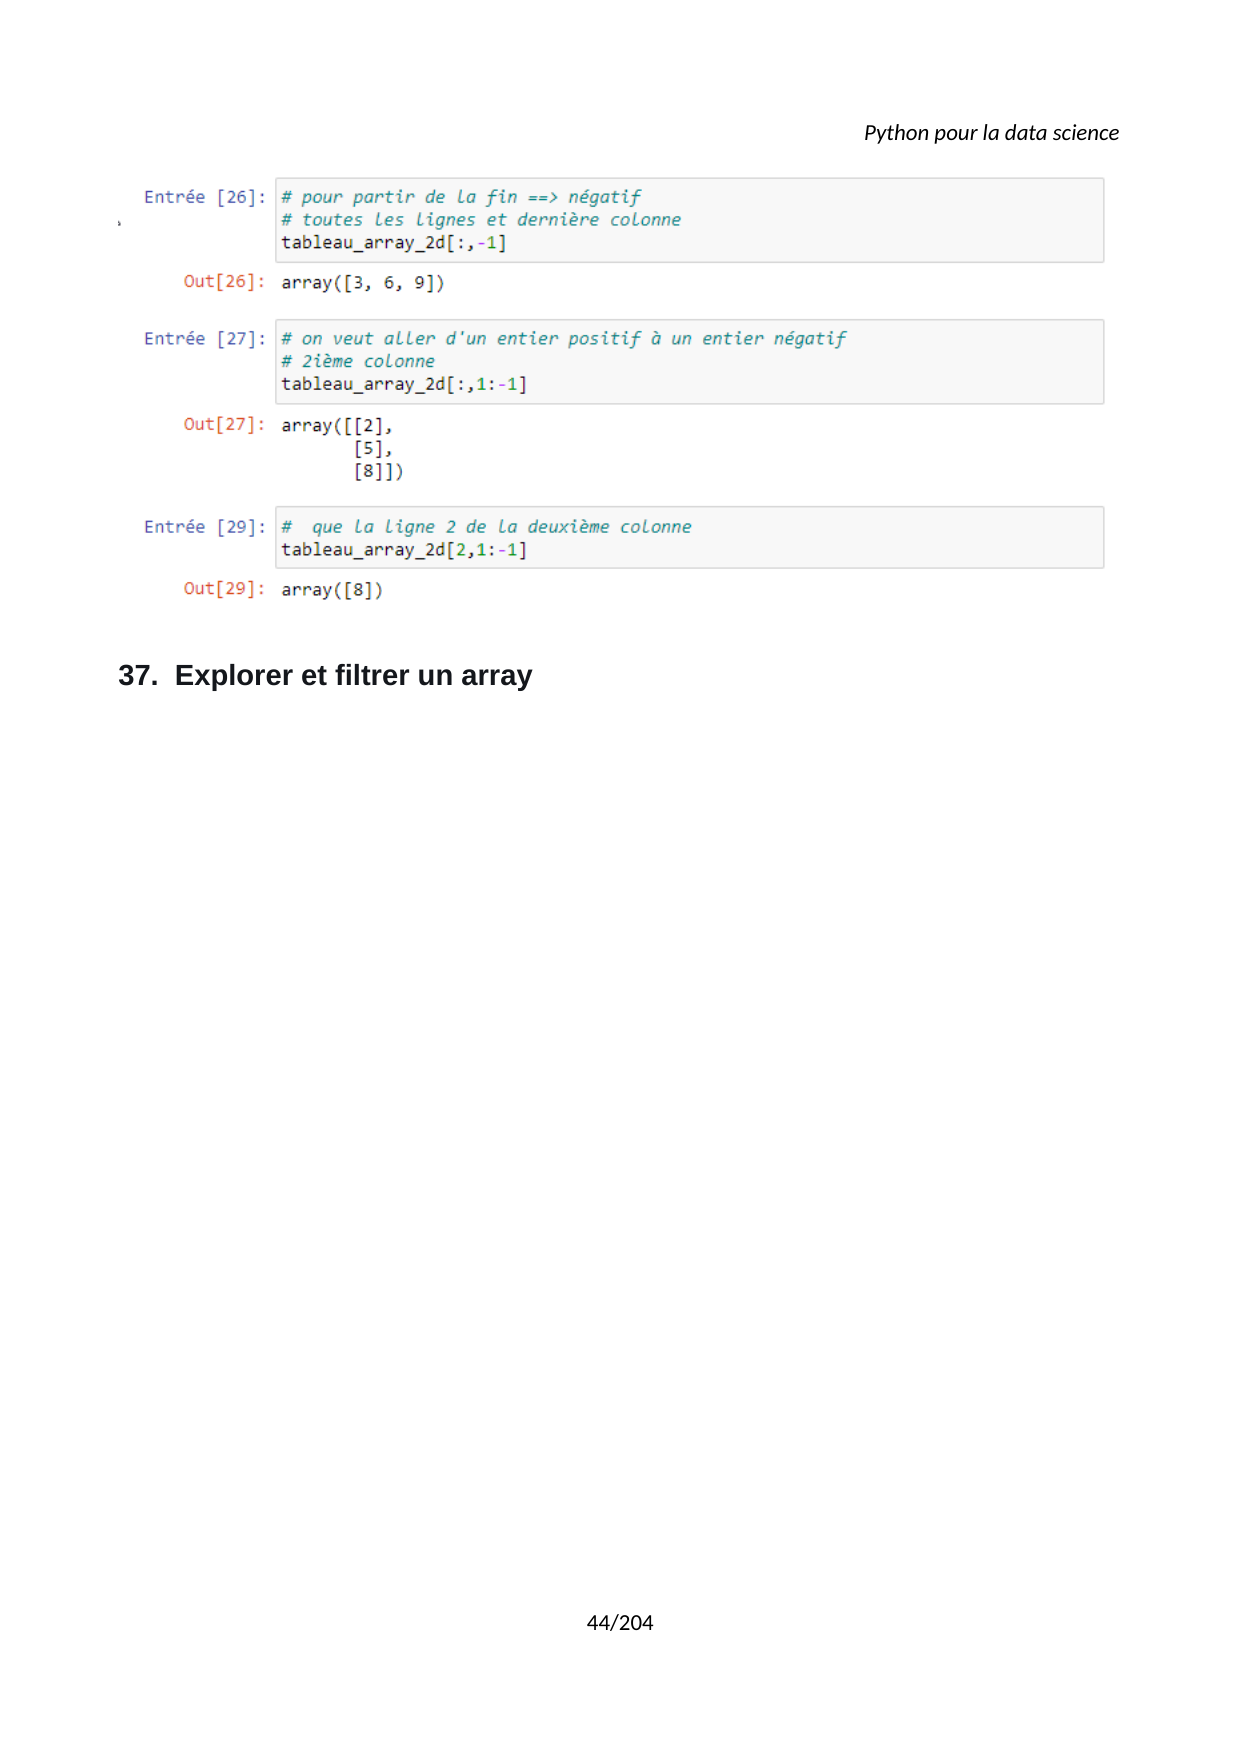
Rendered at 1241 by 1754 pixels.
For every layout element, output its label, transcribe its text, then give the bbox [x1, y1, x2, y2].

subtitle 37. Explorer et filtrer un array [118, 658, 1122, 691]
picture [118, 175, 1122, 605]
